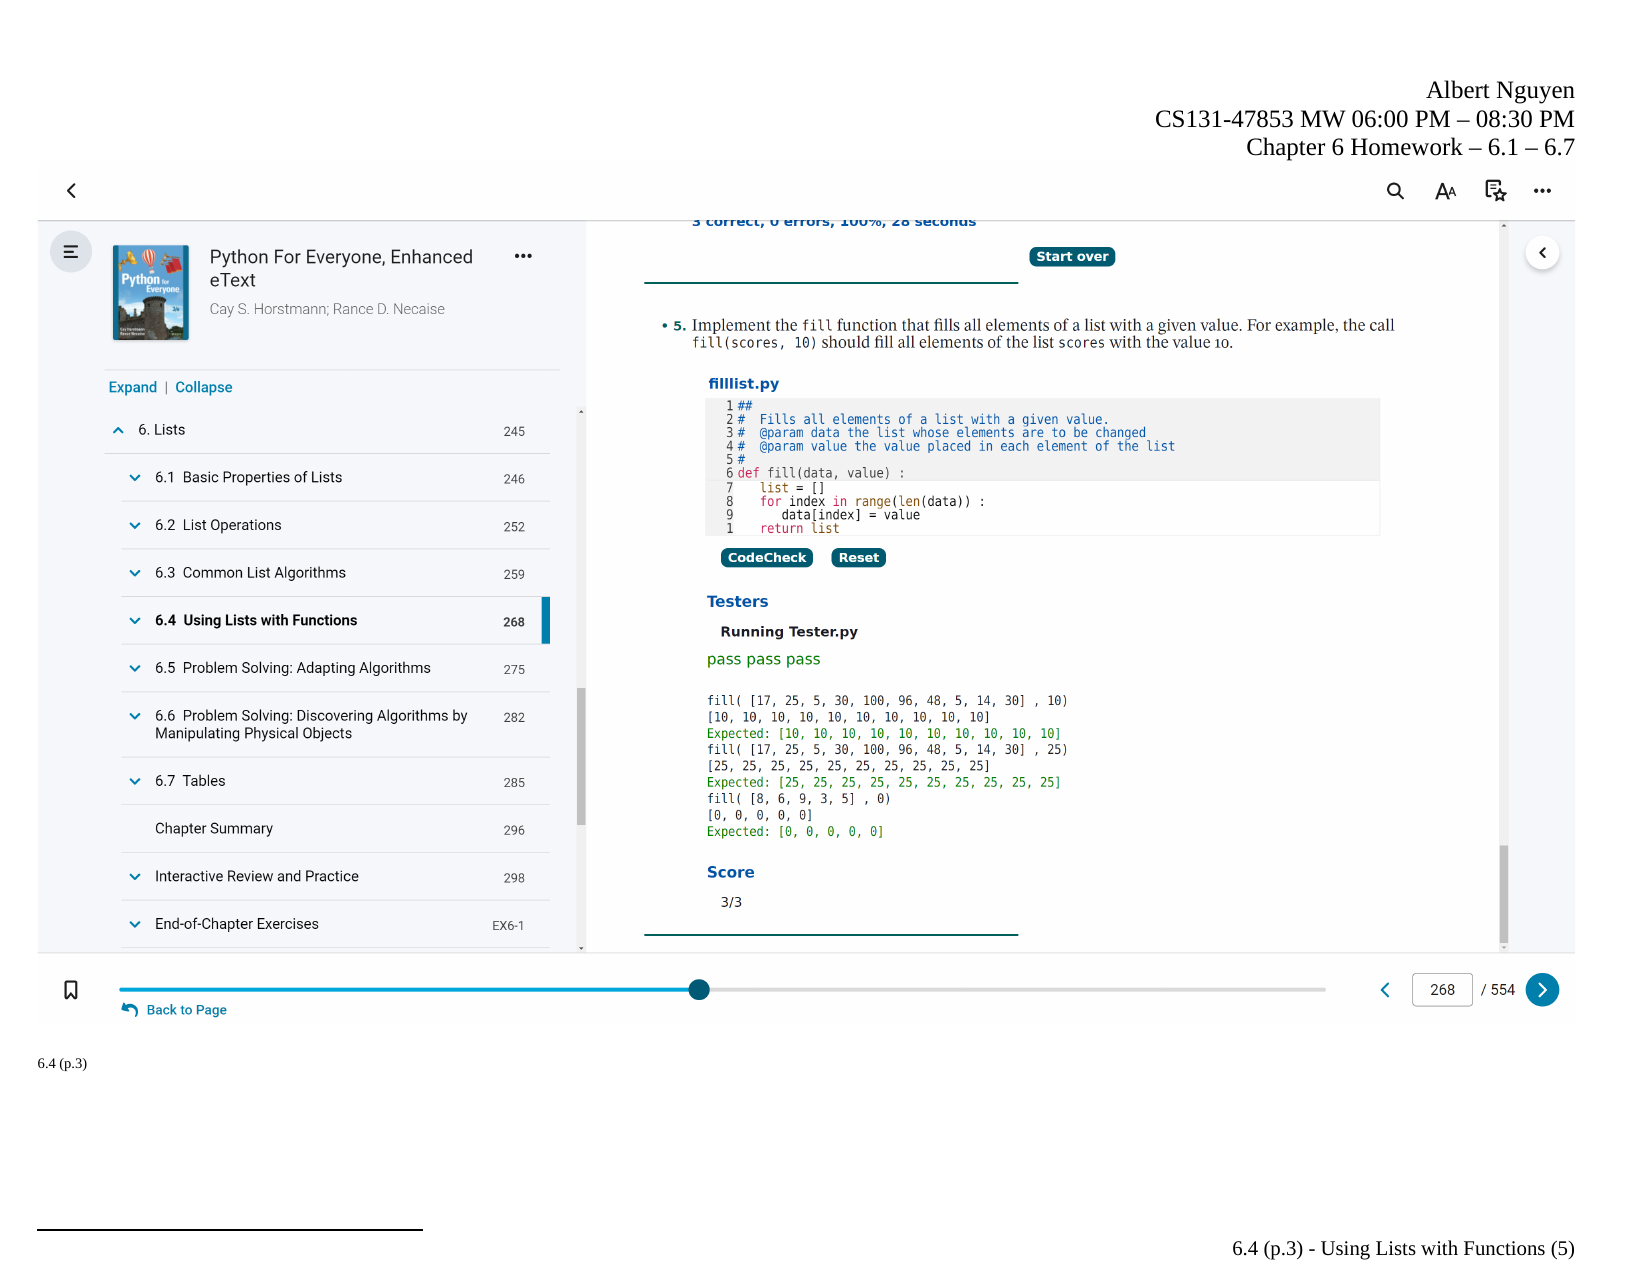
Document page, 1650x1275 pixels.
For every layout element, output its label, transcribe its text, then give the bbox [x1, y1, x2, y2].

text - Using Lists with Functions (5) [37, 1236, 1575, 1260]
picture [37, 161, 1575, 1026]
